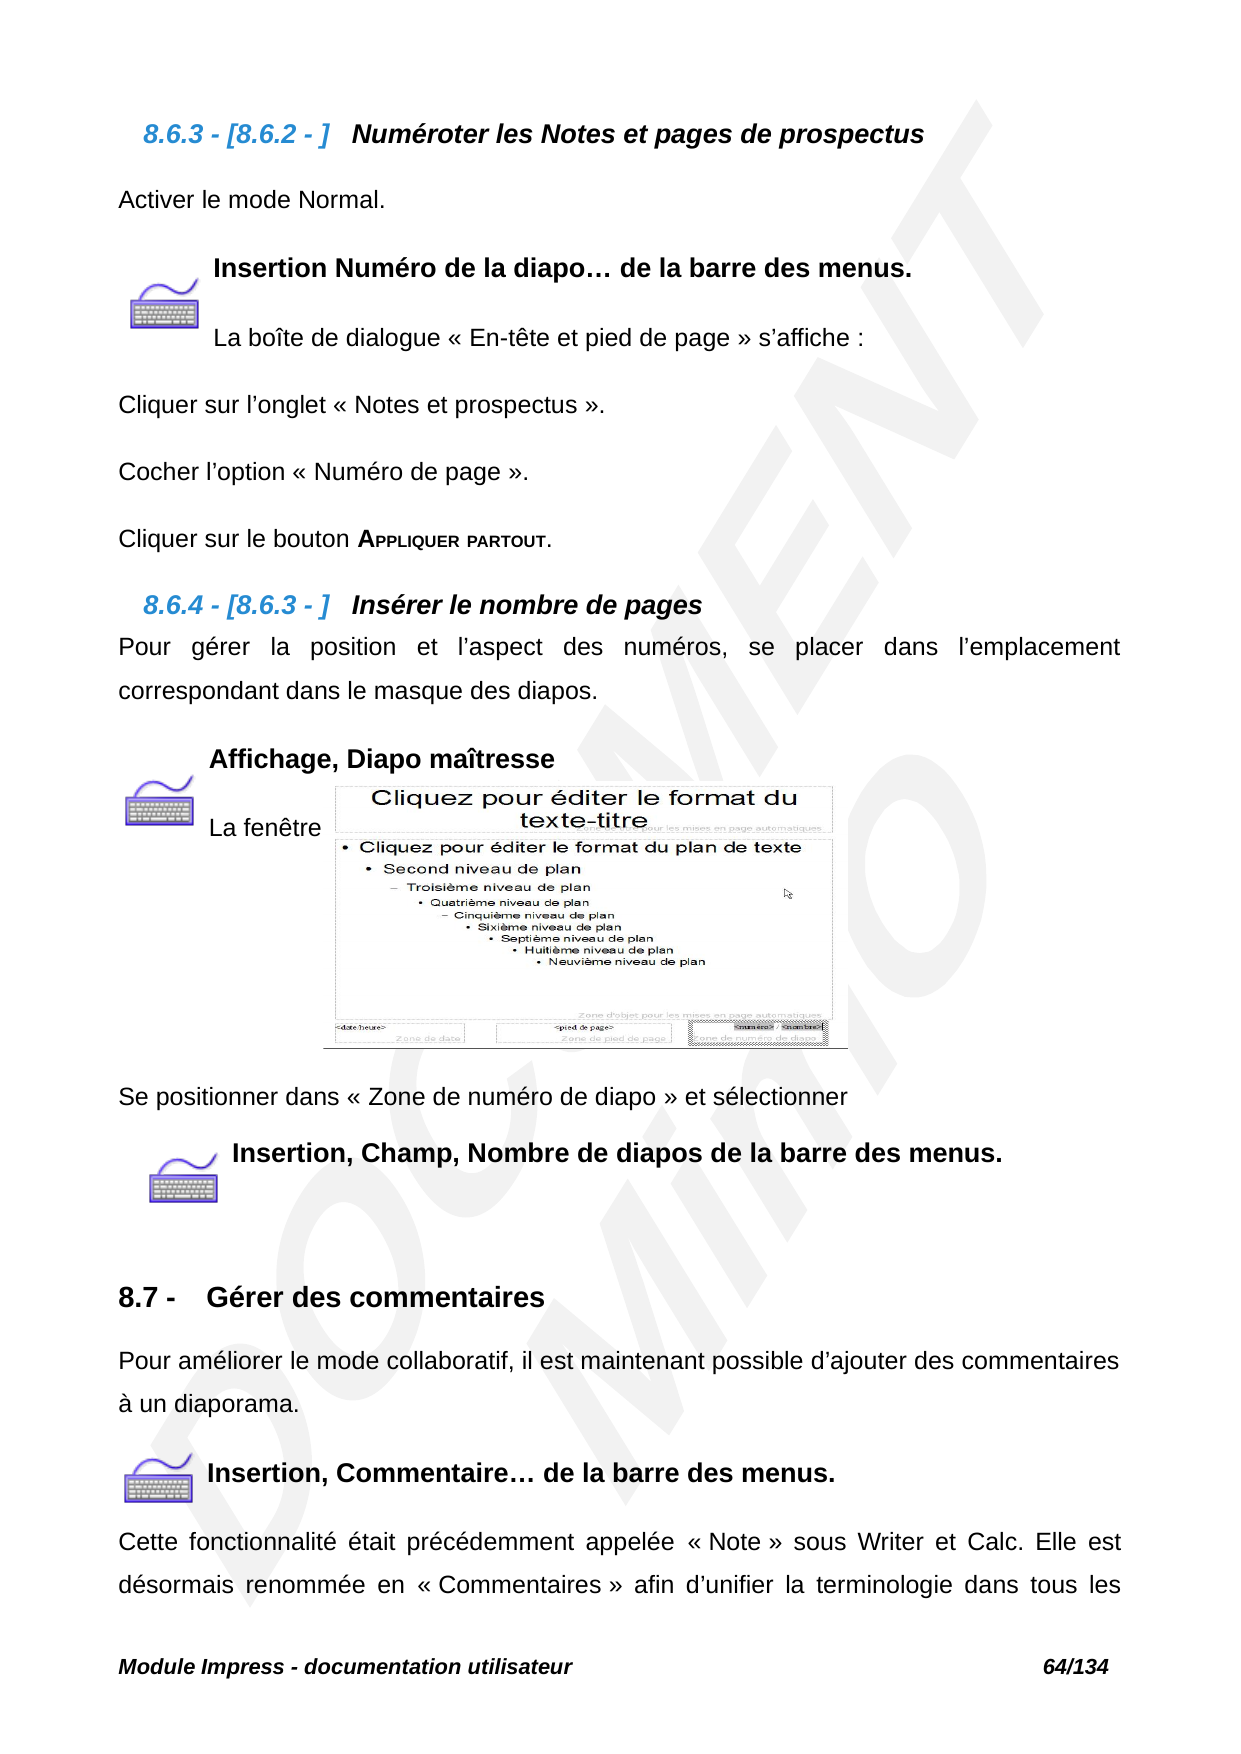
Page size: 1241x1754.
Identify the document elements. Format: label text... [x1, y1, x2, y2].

picture [120, 1442, 195, 1517]
text Cocher l’option « Numéro de page ». [118, 457, 1122, 486]
text Insertion, Champ, Nombre de diapos de la barre des menus. [118, 1137, 1122, 1168]
picture [126, 267, 202, 343]
text Cette fonctionnalité était précédemment appelée « Note » sous Writer et Calc. Elle est désormais renommée en « Commentaires » afin d’unifier la terminologie dans tous les [118, 1527, 1122, 1599]
picture [323, 781, 848, 1049]
text Pour améliorer le mode collaboratif, il est maintenant possible d’ajouter des commentaires à un diaporama. [118, 1346, 1122, 1418]
subtitle Insérer le nombre de pages [143, 588, 1122, 619]
subtitle Numéroter les Notes et pages de prospectus [143, 118, 1122, 149]
text Affichage, Diapo maîtresse [118, 743, 1122, 774]
text Insertion Numéro de la diapo… de la barre des menus. [118, 252, 1122, 283]
text La boîte de dialogue « En-tête et pied de page » s’affiche : [118, 323, 1122, 352]
text Activer le mode Normal. [118, 185, 1122, 214]
subtitle Gérer des commentaires [118, 1280, 1122, 1314]
text La fenêtre suivante s’affiche : [848, 813, 1122, 842]
text La fenêtre suivante s’affiche : [118, 813, 323, 842]
text Cliquer sur le bouton Appliquer partout. [118, 524, 1122, 553]
picture [121, 764, 197, 840]
text Cliquer sur l’onglet « Notes et prospectus ». [118, 390, 1122, 419]
text Se positionner dans « Zone de numéro de diapo » et sélectionner [118, 1082, 1122, 1111]
picture [145, 1142, 220, 1217]
text Insertion, Commentaire… de la barre des menus. [195, 1456, 1122, 1487]
text Pour gérer la position et l’aspect des numéros, se placer dans l’emplacement correspondant dans le masque des diapos. [118, 632, 1122, 705]
